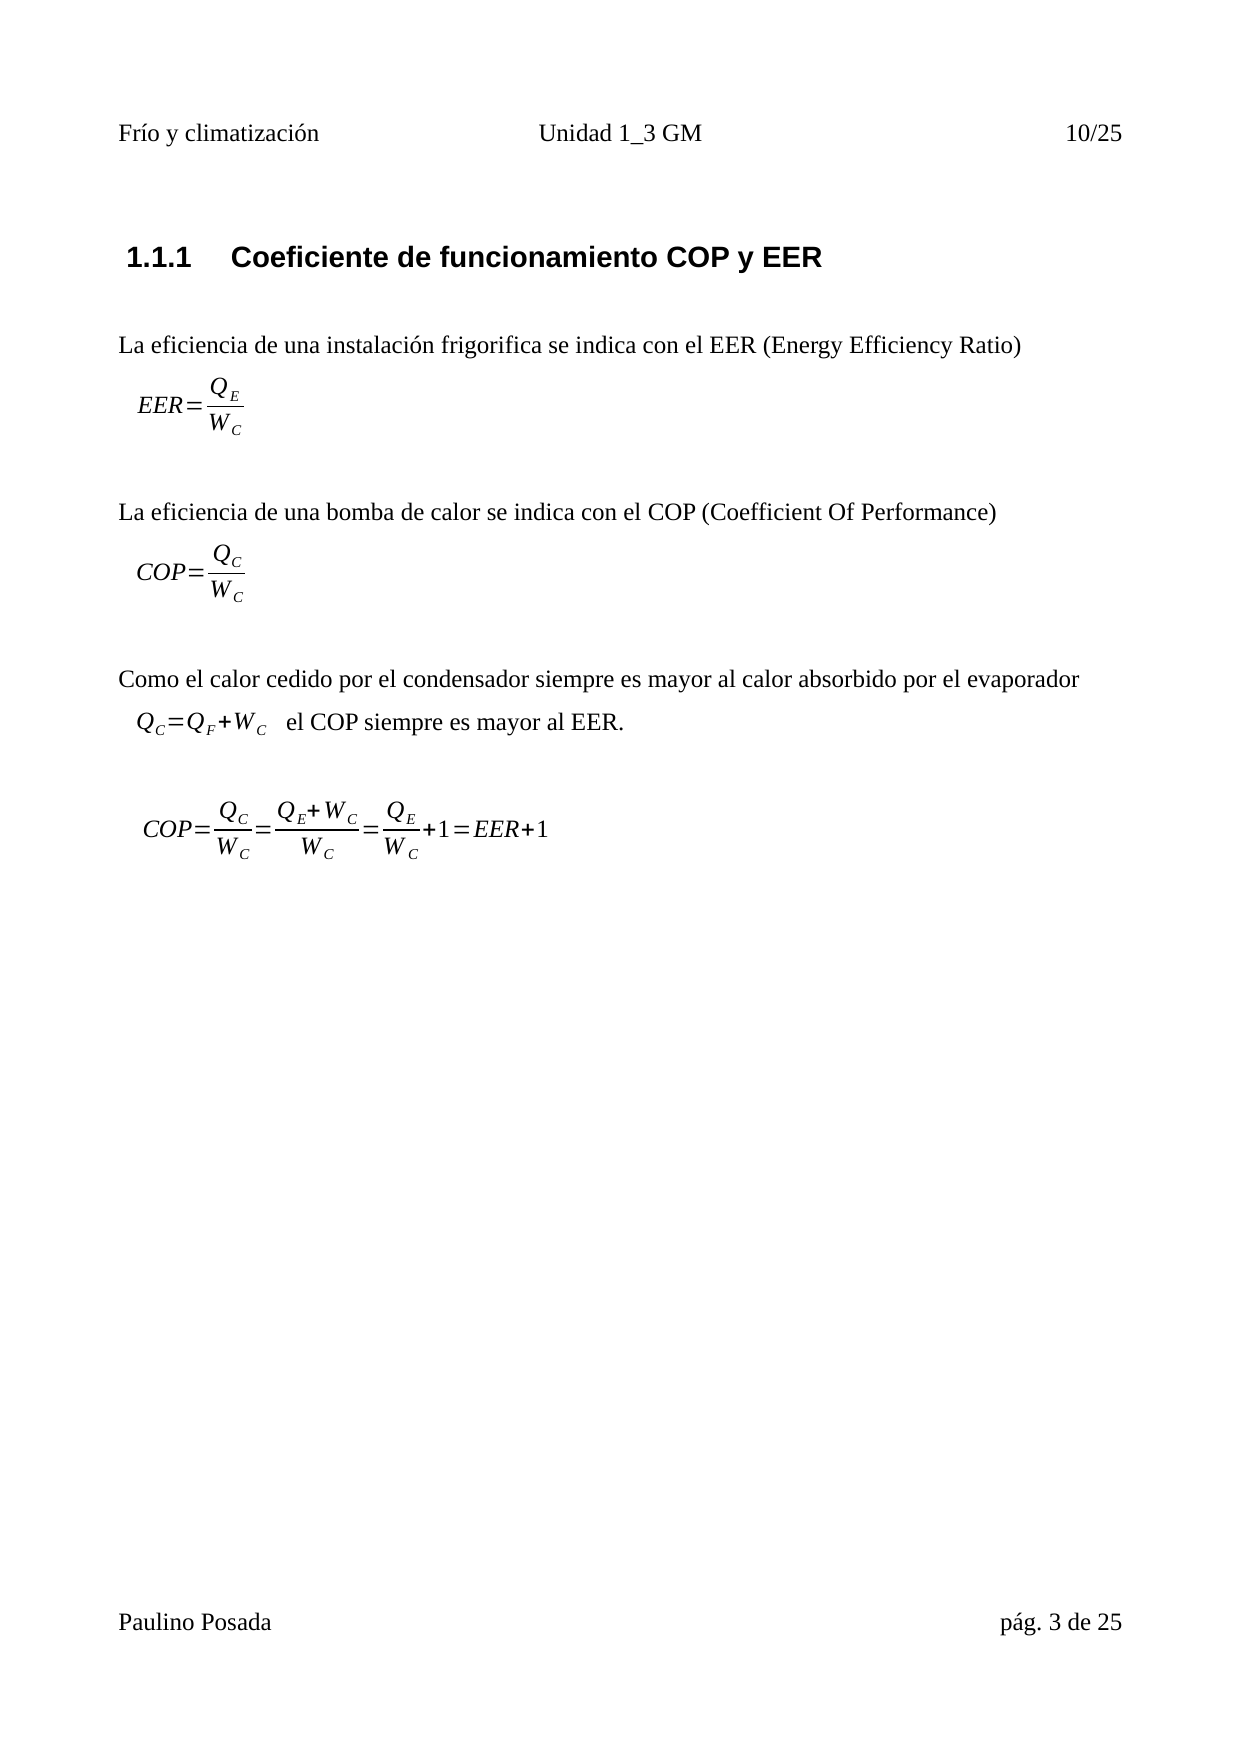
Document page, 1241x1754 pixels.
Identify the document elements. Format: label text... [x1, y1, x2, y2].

text el COP siempre es mayor al EER. [118, 707, 1122, 739]
text La eficiencia de una bomba de calor se indica con el COP (Coefficient Of Performance) [118, 497, 1122, 525]
text La eficiencia de una instalación frigorifica se indica con el EER (Energy Efficiency Ratio) [118, 330, 1122, 358]
text Como el calor cedido por el condensador siempre es mayor al calor absorbido por el evaporador [118, 664, 1122, 692]
subtitle Coeficiente de funcionamiento COP y EER [118, 240, 1122, 274]
